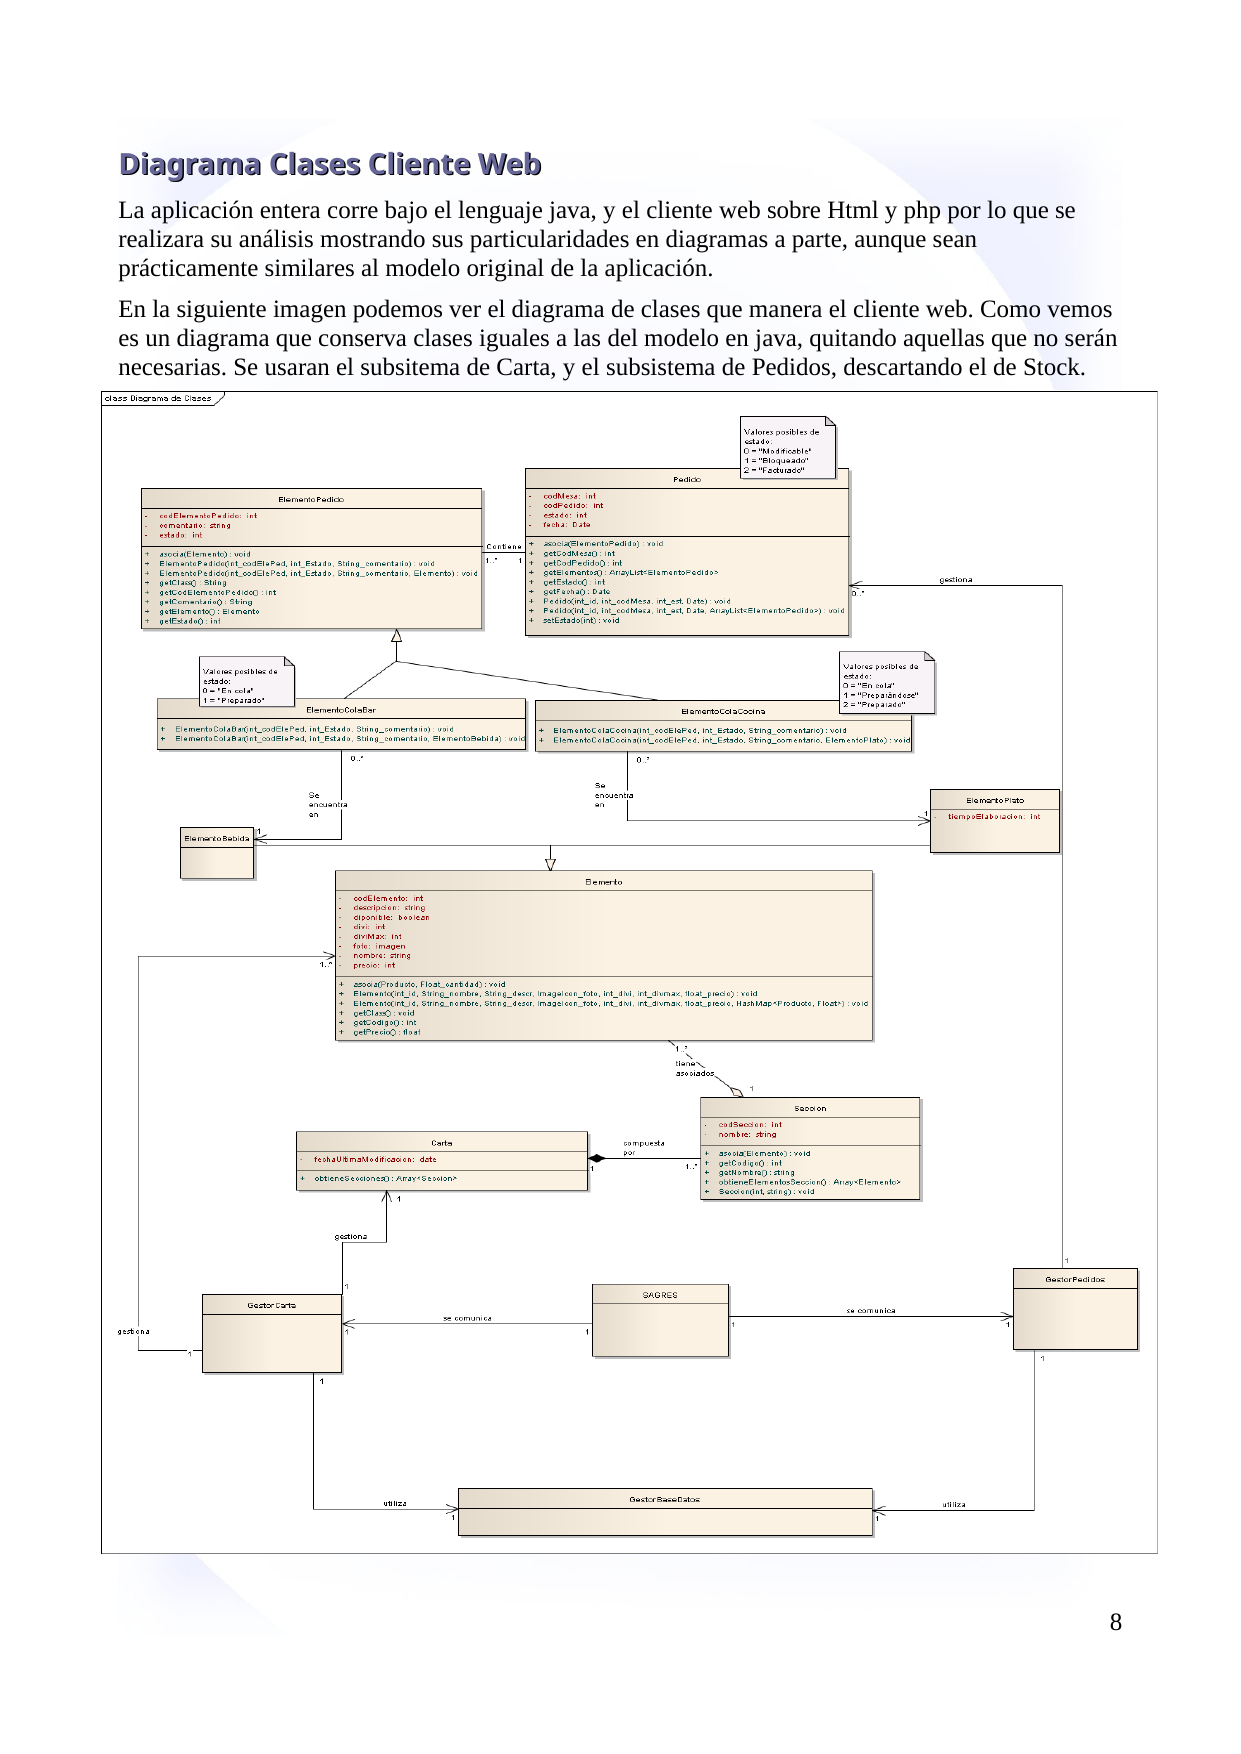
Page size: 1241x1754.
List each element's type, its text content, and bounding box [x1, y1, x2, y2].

subtitle Diagrama Clases Cliente Web [118, 143, 1122, 183]
picture [118, 282, 1122, 294]
picture [100, 380, 1158, 1636]
text La aplicación entera corre bajo el lenguaje java, y el cliente web sobre Html y php por lo que se realizara su análisis mostrando sus particularidades en diagramas a parte, aunque sean prácticamente similares al modelo original de la aplicación. [118, 195, 1122, 282]
text En la siguiente imagen podemos ver el diagrama de clases que manera el cliente web. Como vemos es un diagrama que conserva clases iguales a las del modelo en java, quitando aquellas que no serán necesarias. Se usaran el subsitema de Carta, y el subsistema de Pedidos, descartando el de Stock. [118, 294, 1122, 380]
picture [118, 118, 1122, 143]
picture [118, 183, 1122, 195]
